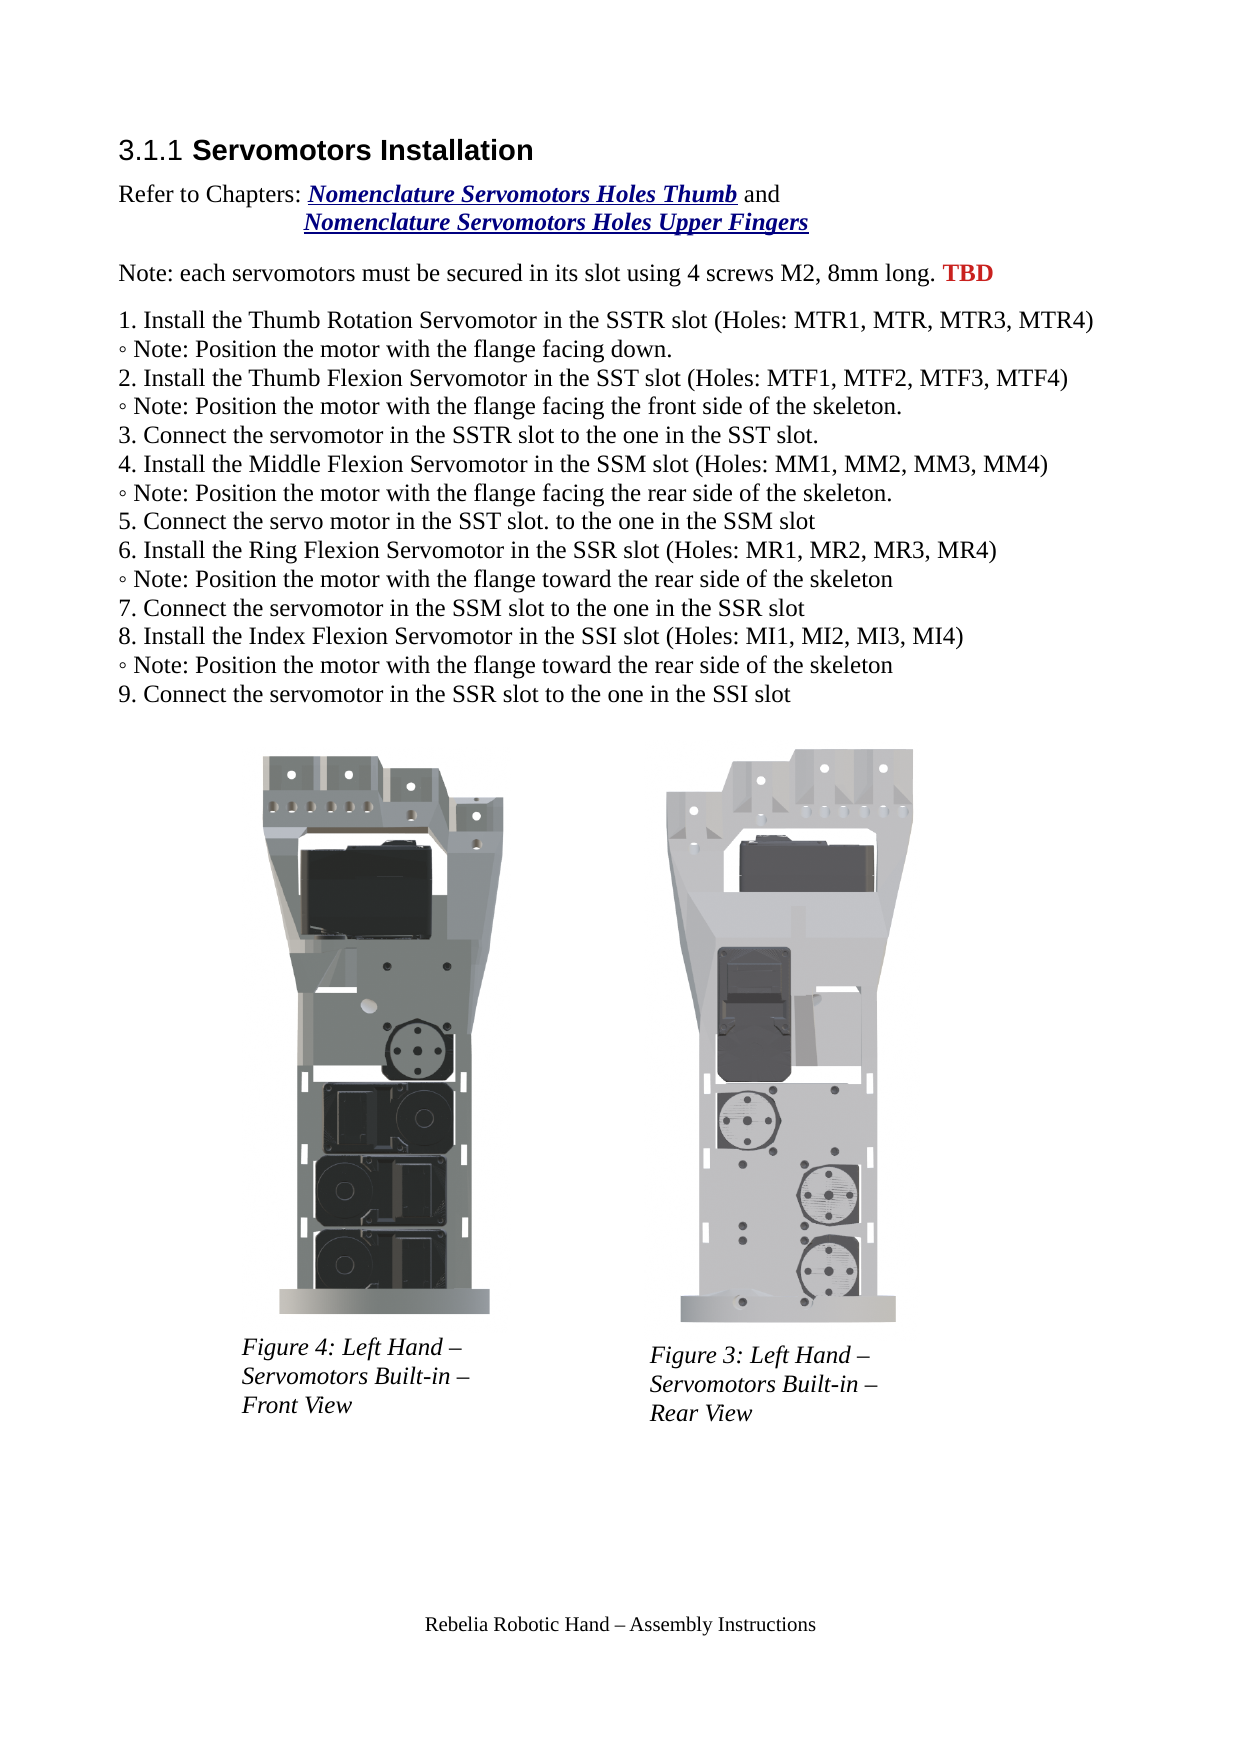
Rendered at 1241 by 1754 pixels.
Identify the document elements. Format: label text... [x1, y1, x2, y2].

list 7. Connect the servomotor in the SSM slot to the one in the SSR slot [118, 593, 1123, 621]
list 6. Install the Ring Flexion Servomotor in the SSR slot (Holes: MR1, MR2, MR3, MR4) [118, 535, 1123, 564]
text Figure 4: Left Hand – Servomotors Built-in – Front View [242, 1333, 511, 1419]
text Refer to Chapters: Nomenclature Servomotors Holes Thumb and [118, 179, 1123, 207]
list 9. Connect the servomotor in the SSR slot to the one in the SSI slot [118, 679, 1123, 708]
list 8. Install the Index Flexion Servomotor in the SSI slot (Holes: MI1, MI2, MI3, MI4) [118, 621, 1123, 650]
list ◦ Note: Position the motor with the flange facing the rear side of the skeleton. [118, 478, 1123, 506]
list 5. Connect the servo motor in the SST slot. to the one in the SSM slot [118, 506, 1123, 535]
list ◦ Note: Position the motor with the flange facing down. [118, 334, 1123, 363]
text Note: each servomotors must be secured in its slot using 4 screws M2, 8mm long. TBD [118, 265, 1123, 285]
text Figure 3: Left Hand – Servomotors Built-in – Rear View [649, 746, 926, 1426]
list 3. Connect the servomotor in the SSTR slot to the one in the SST slot. [118, 420, 1123, 449]
list ◦ Note: Position the motor with the flange toward the rear side of the skeleton [118, 650, 1123, 679]
text Nomenclature Servomotors Holes Upper Fingers [118, 207, 1123, 236]
list 2. Install the Thumb Flexion Servomotor in the SST slot (Holes: MTF1, MTF2, MTF3, MTF4) [118, 363, 1123, 391]
picture [643, 740, 920, 1341]
list 4. Install the Middle Flexion Servomotor in the SSM slot (Holes: MM1, MM2, MM3, MM4) [118, 449, 1123, 478]
list ◦ Note: Position the motor with the flange toward the rear side of the skeleton [118, 564, 1123, 593]
subtitle Servomotors Installation [118, 133, 1123, 166]
list ◦ Note: Position the motor with the flange facing the front side of the skeleton. [118, 391, 1123, 420]
picture [241, 747, 512, 1333]
list 1. Install the Thumb Rotation Servomotor in the SSTR slot (Holes: MTR1, MTR, MTR3, MTR4) [118, 305, 1123, 334]
